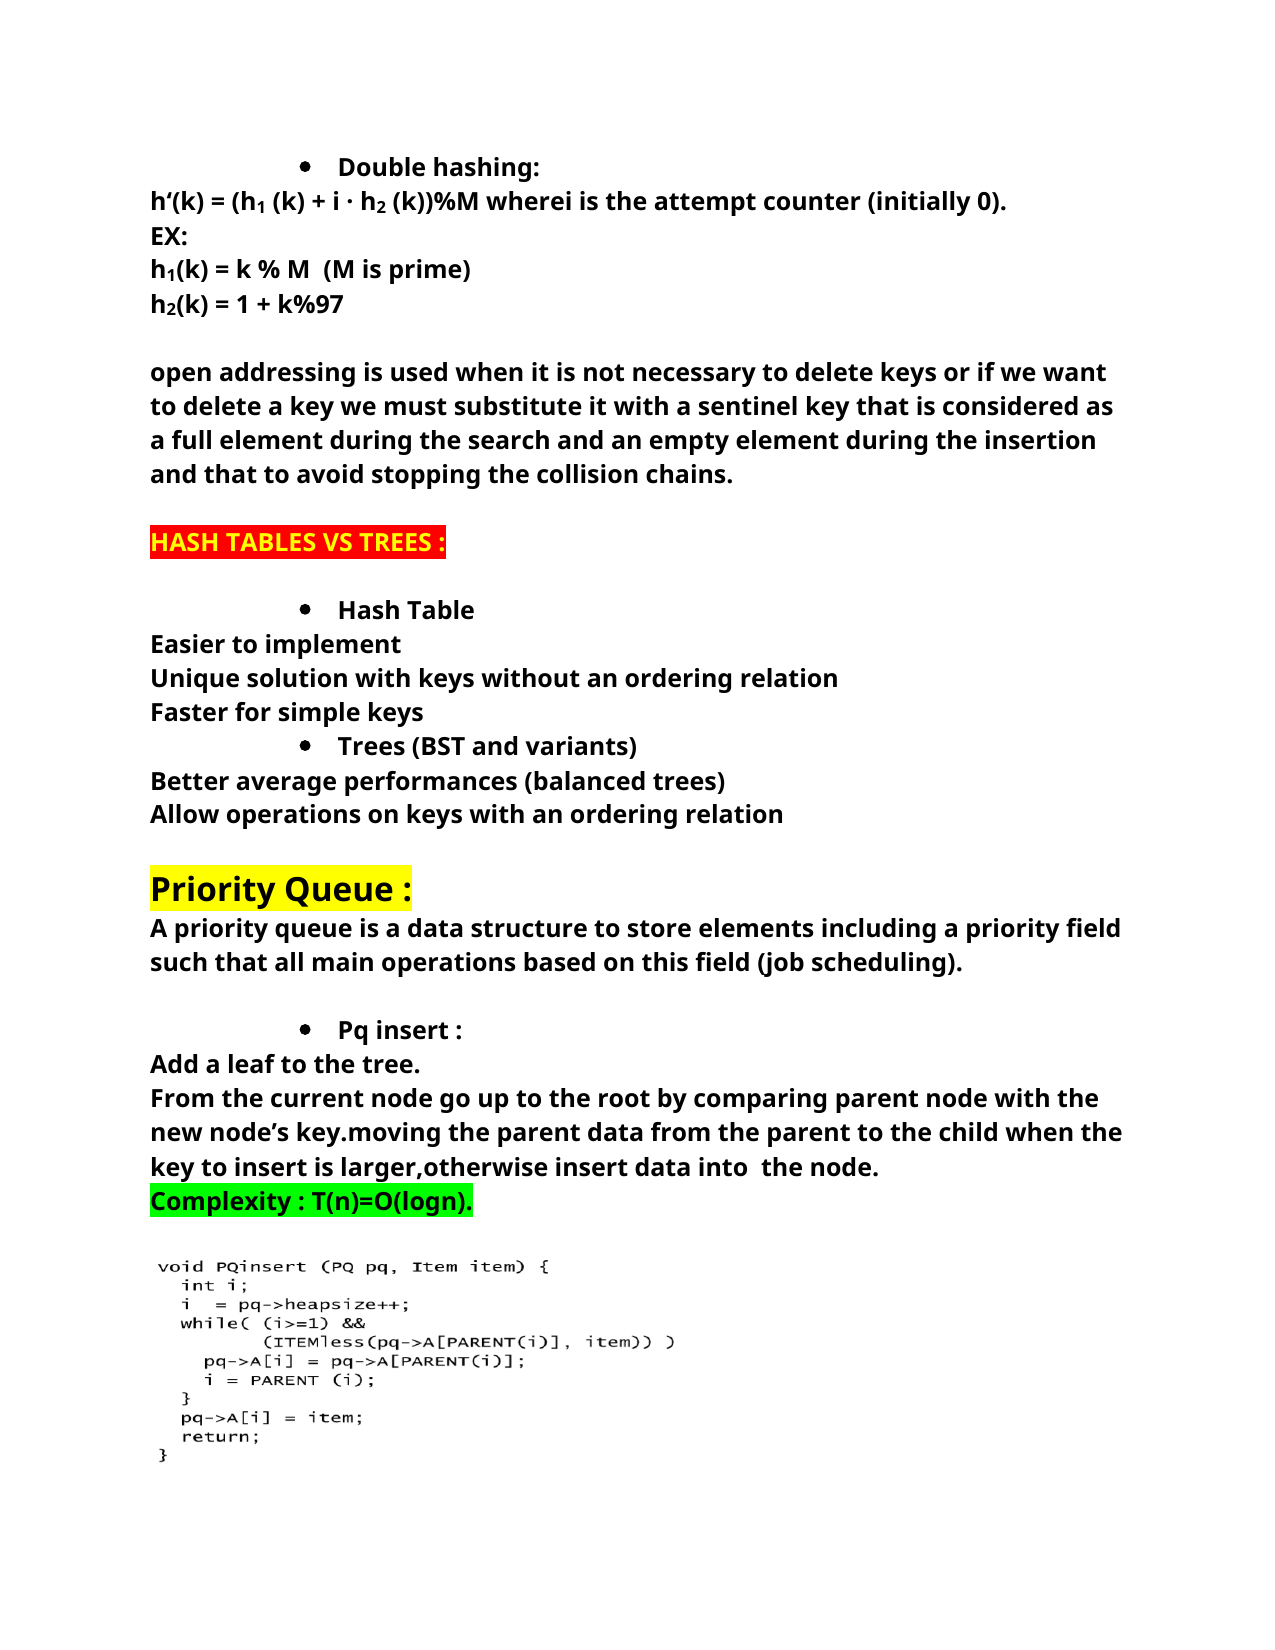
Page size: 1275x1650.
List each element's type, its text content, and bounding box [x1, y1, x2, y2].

list Trees (BST and variants) [300, 729, 1125, 763]
text Complexity : T(n)=O(logn). [150, 1183, 1125, 1217]
list Double hashing: [300, 150, 1125, 184]
text Allow operations on keys with an ordering relation [150, 797, 1125, 831]
text From the current node go up to the root by comparing parent node with the new node’s key.moving the parent data from the parent to the child when the key to insert is larger,otherwise insert data into the node. [150, 1081, 1125, 1183]
text Unique solution with keys without an ordering relation [150, 661, 1125, 695]
text open addressing is used when it is not necessary to delete keys or if we want to delete a key we must substitute it with a sentinel key that is considered as a full element during the search and an empty element during the insertion and that to avoid stopping the collision chains. [150, 354, 1125, 491]
text Priority Queue : [150, 865, 1125, 911]
text Faster for simple keys [150, 695, 1125, 729]
list Pq insert : [300, 1013, 1125, 1047]
text EX: [150, 218, 1125, 252]
list Hash Table [300, 593, 1125, 627]
text h1(k) = k % M (M is prime) [150, 252, 1125, 286]
text HASH TABLES VS TREES : [150, 525, 1125, 559]
text Easier to implement [150, 627, 1125, 661]
text h2(k) = 1 + k%97 [150, 286, 1125, 320]
text h‘(k) = (h1 (k) + i · h2 (k))%M wherei is the attempt counter (initially 0). [150, 184, 1125, 218]
text Better average performances (balanced trees) [150, 763, 1125, 797]
text Add a leaf to the tree. [150, 1047, 1125, 1081]
text A priority queue is a data structure to store elements including a priority field such that all main operations based on this field (job scheduling). [150, 911, 1125, 979]
